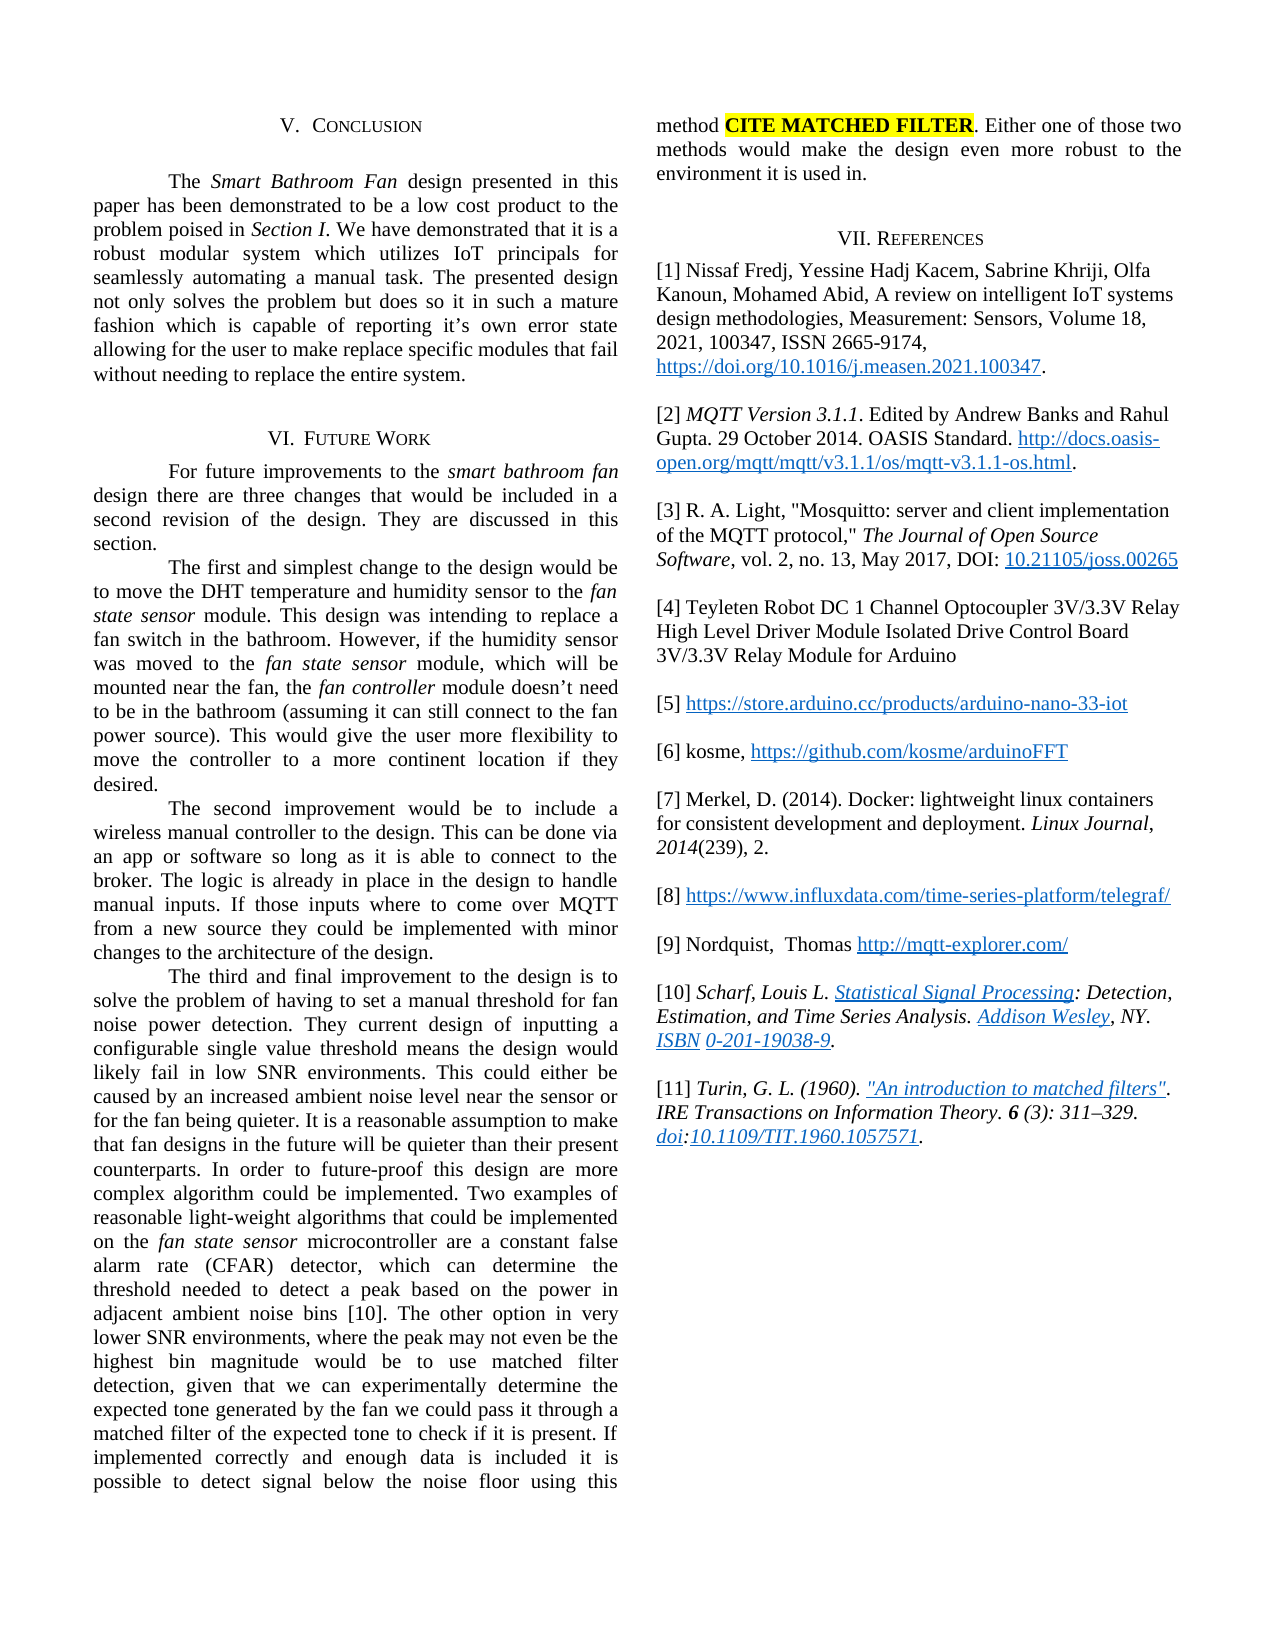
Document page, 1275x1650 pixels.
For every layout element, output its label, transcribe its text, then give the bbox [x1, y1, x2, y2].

text [4] Teyleten Robot DC 1 Channel Optocoupler 3V/3.3V Relay High Level Driver Module Isolated Drive Control Board 3V/3.3V Relay Module for Arduino [656, 595, 1182, 667]
text [7] Merkel, D. (2014). Docker: lightweight linux containers for consistent development and deployment. Linux Journal, 2014(239), 2. [656, 787, 1182, 859]
subtitle Conclusion [93, 112, 619, 137]
subtitle References [656, 225, 1182, 249]
text [9] Nordquist, Thomas http://mqtt-explorer.com/ [656, 932, 1182, 956]
text [10] Scharf, Louis L. Statistical Signal Processing: Detection, Estimation, and Time Series Analysis. Addison Wesley, NY. ISBN 0-201-19038-9. [656, 980, 1182, 1052]
text [5] https://store.arduino.cc/products/arduino-nano-33-iot [656, 691, 1182, 715]
text The second improvement would be to include a wireless manual controller to the design. This can be done via an app or software so long as it is able to connect to the broker. The logic is already in place in the design to handle manual inputs. If those inputs where to come over MQTT from a new source they could be implemented with minor changes to the architecture of the design. [93, 796, 619, 964]
text For future improvements to the smart bathroom fan design there are three changes that would be included in a second revision of the design. They are discussed in this section. [93, 459, 619, 555]
text [1] Nissaf Fredj, Yessine Hadj Kacem, Sabrine Khriji, Olfa Kanoun, Mohamed Abid, A review on intelligent IoT systems design methodologies, Measurement: Sensors, Volume 18, 2021, 100347, ISSN 2665-9174, https://doi.org/10.1016/j.measen.2021.100347. [656, 258, 1182, 378]
text [2] MQTT Version 3.1.1. Edited by Andrew Banks and Rahul Gupta. 29 October 2014. OASIS Standard. http://docs.oasis-open.org/mqtt/mqtt/v3.1.1/os/mqtt-v3.1.1-os.html. [656, 402, 1182, 474]
text method CITE MATCHED FILTER. Either one of those two methods would make the design even more robust to the environment it is used in. [656, 112, 1182, 185]
text The third and final improvement to the design is to solve the problem of having to set a manual threshold for fan noise power detection. They current design of inputting a configurable single value threshold means the design would likely fail in low SNR environments. This could either be caused by an increased ambient noise level near the sensor or for the fan being quieter. It is a reasonable assumption to make that fan designs in the future will be quieter than their present counterparts. In order to future-proof this design are more complex algorithm could be implemented. Two examples of reasonable light-weight algorithms that could be implemented on the fan state sensor microcontroller are a constant false alarm rate (CFAR) detector, which can determine the threshold needed to detect a peak based on the power in adjacent ambient noise bins [10]. The other option in very lower SNR environments, where the peak may not even be the highest bin magnitude would be to use matched filter detection, given that we can experimentally determine the expected tone generated by the fan we could pass it through a matched filter of the expected tone to check if it is present. If implemented correctly and enough data is included it is possible to detect signal below the noise floor using this [93, 964, 619, 1493]
text The first and simplest change to the design would be to move the DHT temperature and humidity sensor to the fan state sensor module. This design was intending to replace a fan switch in the bathroom. However, if the humidity sensor was moved to the fan state sensor module, which will be mounted near the fan, the fan controller module doesn’t need to be in the bathroom (assuming it can still connect to the fan power source). This would give the user more flexibility to move the controller to a more continent location if they desired. [93, 555, 619, 796]
text [8] https://www.influxdata.com/time-series-platform/telegraf/ [656, 883, 1182, 907]
text [11] Turin, G. L. (1960). "An introduction to matched filters". IRE Transactions on Information Theory. 6 (3): 311–329. doi:10.1109/TIT.1960.1057571. [656, 1076, 1182, 1148]
text [6] kosme, https://github.com/kosme/arduinoFFT [656, 739, 1182, 763]
text [3] R. A. Light, "Mosquitto: server and client implementation of the MQTT protocol," The Journal of Open Source Software, vol. 2, no. 13, May 2017, DOI: 10.21105/joss.00265 [656, 498, 1182, 571]
subtitle Future Work [93, 426, 619, 450]
text The Smart Bathroom Fan design presented in this paper has been demonstrated to be a low cost product to the problem poised in Section I. We have demonstrated that it is a robust modular system which utilizes IoT principals for seamlessly automating a manual task. The presented design not only solves the problem but does so it in such a mature fashion which is capable of reporting it’s own error state allowing for the user to make replace specific modules that fail without needing to replace the entire system. [93, 169, 619, 386]
